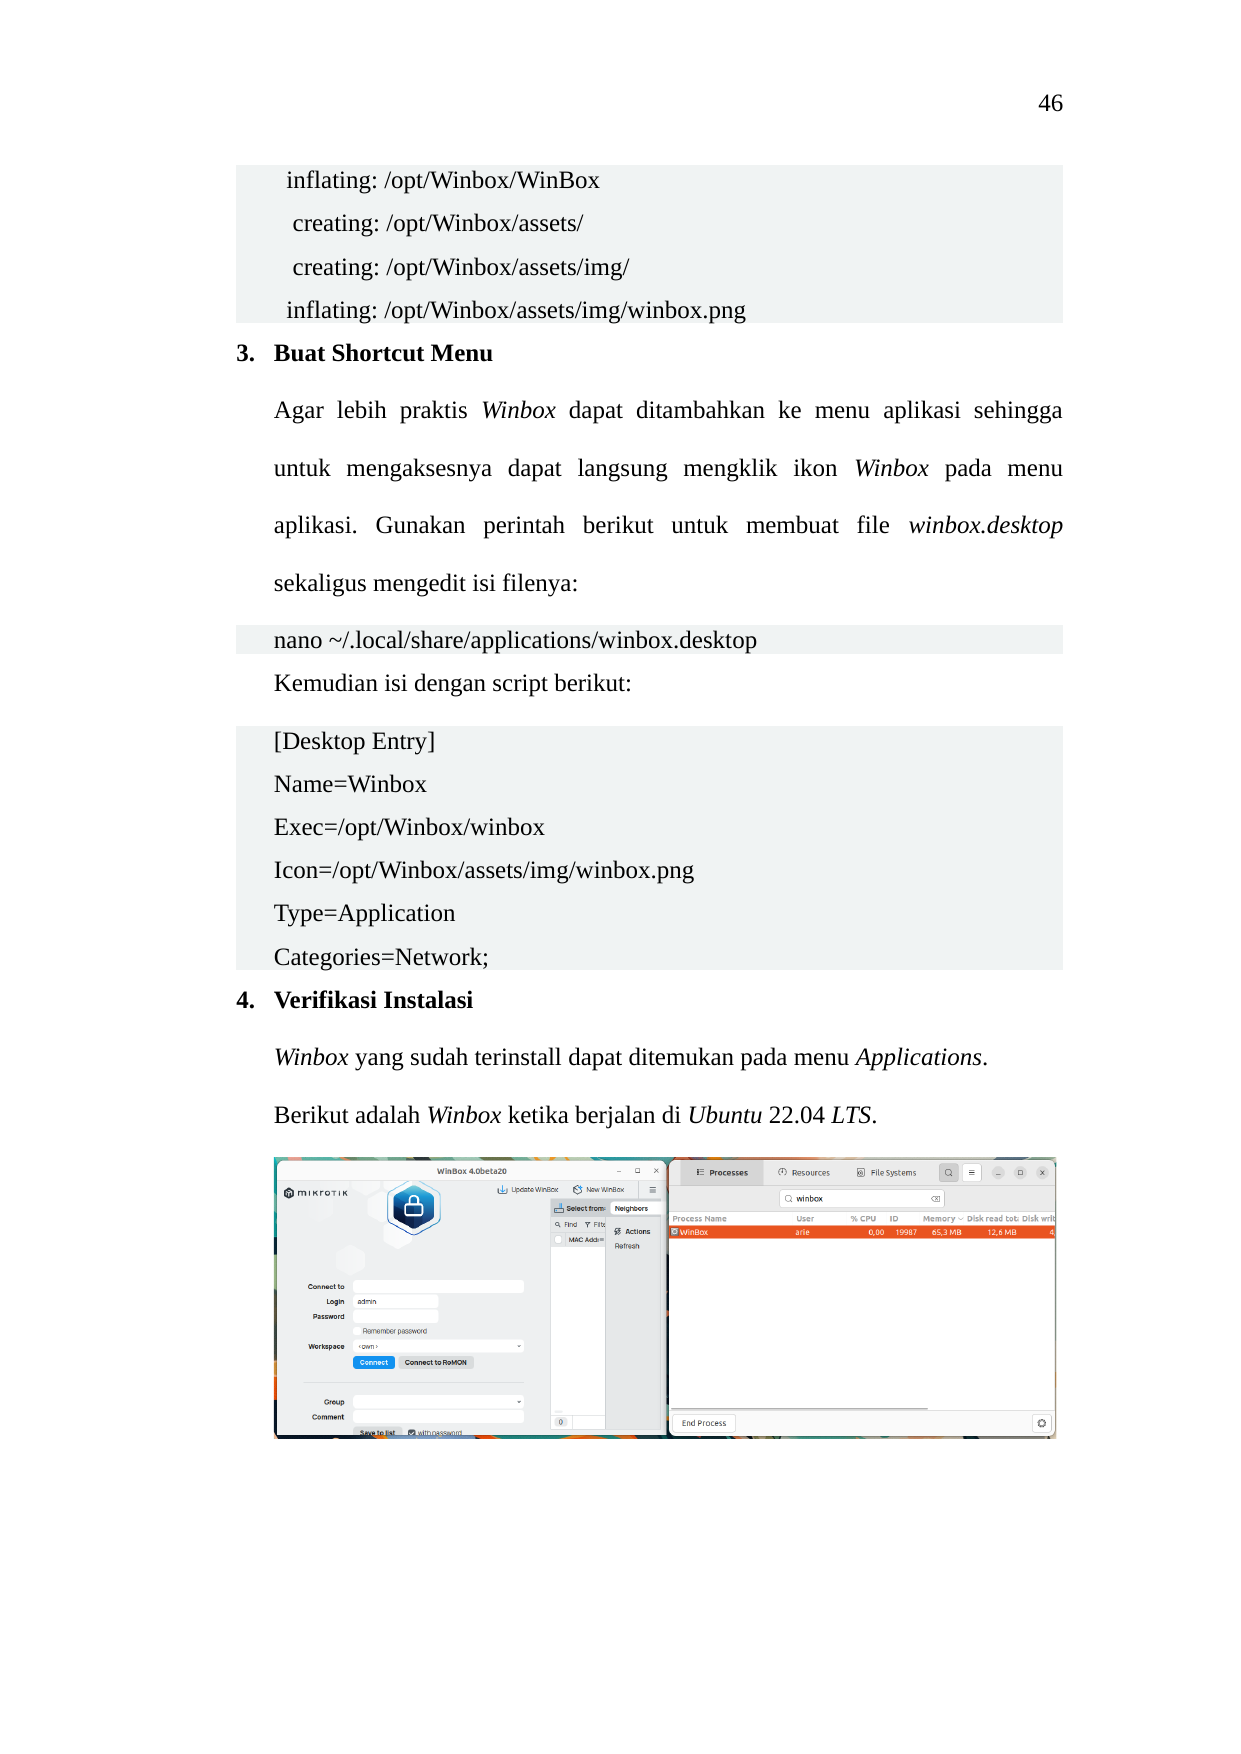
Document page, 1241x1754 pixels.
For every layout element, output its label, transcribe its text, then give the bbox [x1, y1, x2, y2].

picture [273, 1157, 1057, 1439]
list Verifikasi Instalasi [236, 985, 1063, 1013]
list creating: /opt/Winbox/assets/img/ [236, 252, 1063, 280]
list Buat Shortcut Menu [236, 338, 1063, 367]
list creating: /opt/Winbox/assets/ [236, 208, 1063, 237]
list Kemudian isi dengan script berikut: [236, 668, 1063, 697]
list Exec=/opt/Winbox/winbox [236, 812, 1063, 841]
list Name=Winbox [236, 769, 1063, 798]
list nano ~/.local/share/applications/winbox.desktop [236, 625, 1063, 654]
list Agar lebih praktis Winbox dapat ditambahkan ke menu aplikasi sehingga untuk mengaksesnya dapat langsung mengklik ikon Winbox pada menu aplikasi. Gunakan perintah berikut untuk membuat file winbox.desktop sekaligus mengedit isi filenya: [236, 395, 1063, 597]
list Winbox yang sudah terinstall dapat ditemukan pada menu Applications. [236, 1042, 1063, 1071]
list Icon=/opt/Winbox/assets/img/winbox.png [236, 855, 1063, 884]
list Categories=Network; [236, 942, 1063, 970]
list inflating: /opt/Winbox/assets/img/winbox.png [236, 295, 1063, 323]
list inflating: /opt/Winbox/WinBox [236, 165, 1063, 194]
list [Desktop Entry] [236, 726, 1063, 755]
list Berikut adalah Winbox ketika berjalan di Ubuntu 22.04 LTS. [236, 1100, 1063, 1128]
list Type=Application [236, 898, 1063, 927]
